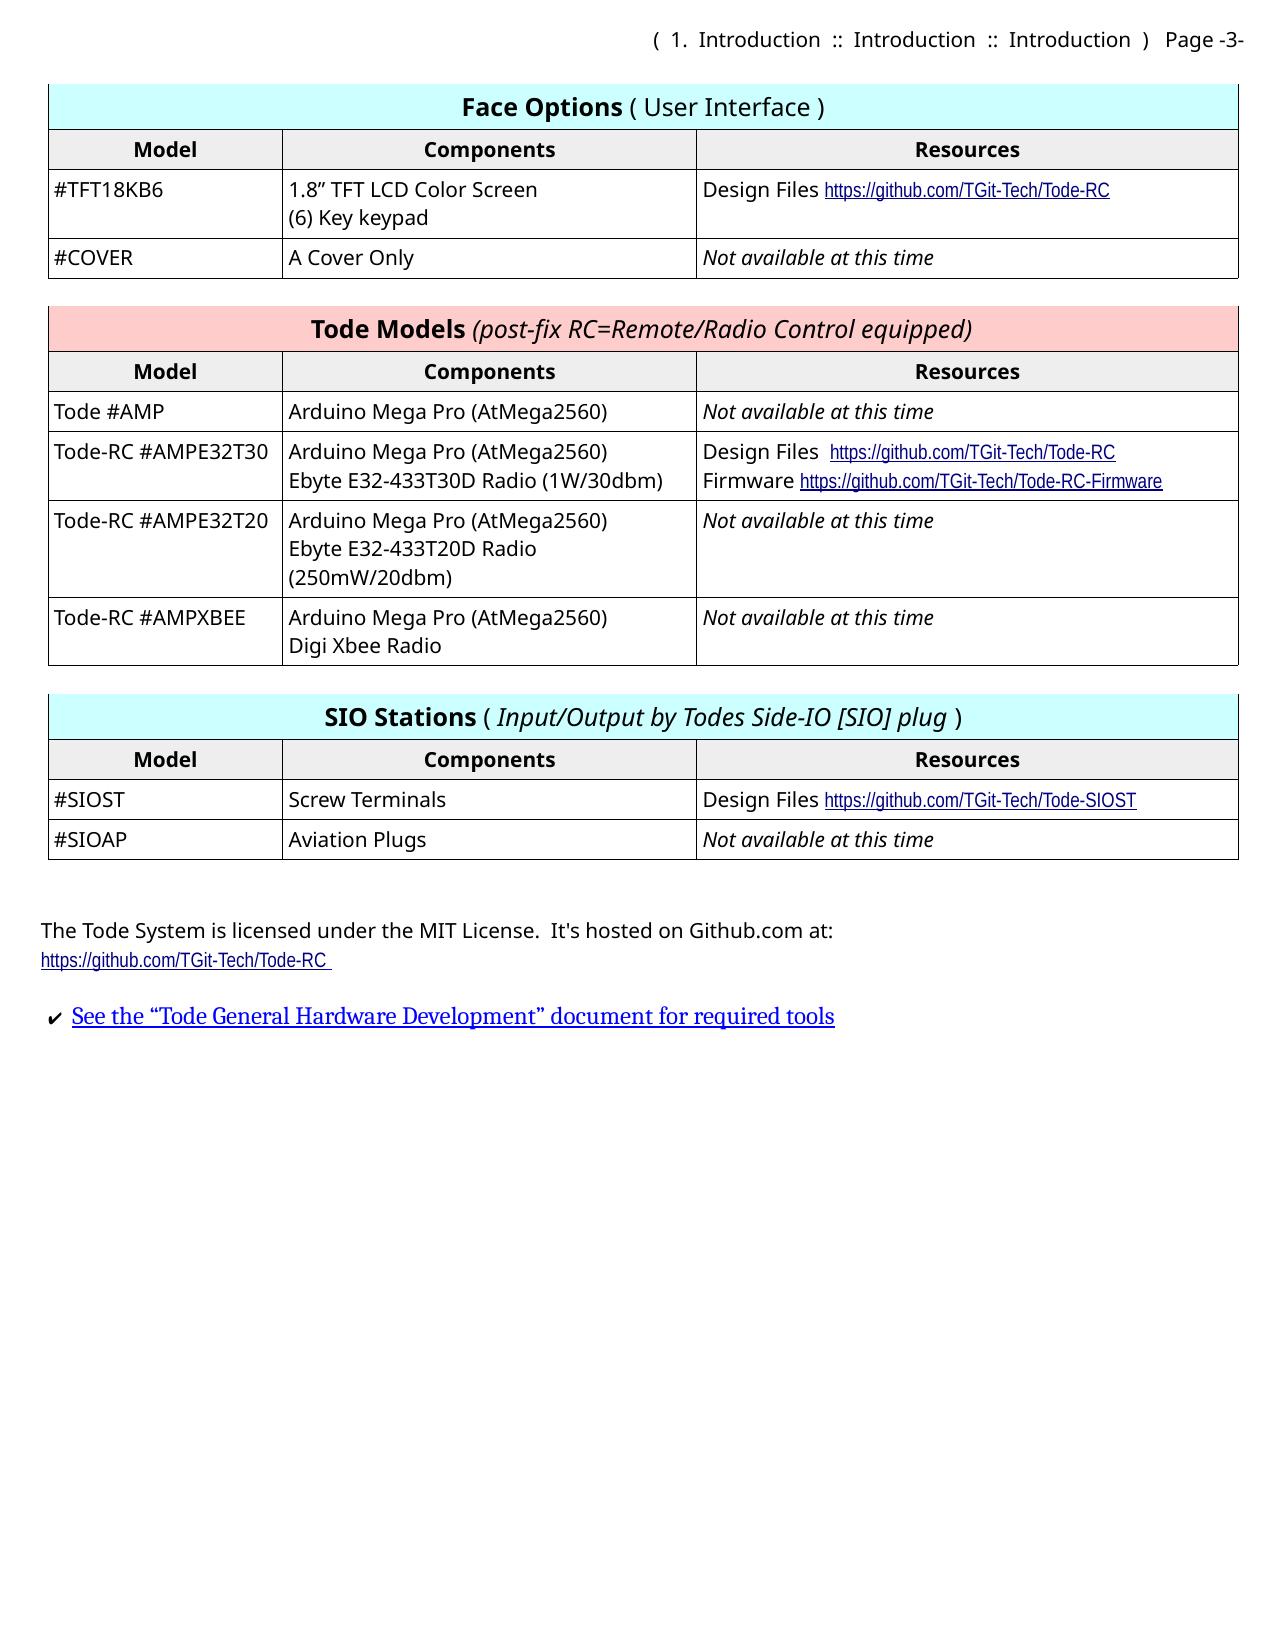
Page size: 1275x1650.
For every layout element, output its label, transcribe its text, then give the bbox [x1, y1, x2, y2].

table_cell Arduino Mega Pro (AtMega2560) Ebyte E32-433T20D Radio (250mW/20dbm) [283, 501, 696, 597]
table_cell Components [283, 740, 696, 779]
table_cell #COVER [49, 239, 282, 277]
table_cell Aviation Plugs [283, 820, 696, 859]
table_cell 1.8” TFT LCD Color Screen (6) Key keypad [283, 170, 696, 237]
table_cell Model [49, 740, 282, 779]
table_cell Not available at this time [697, 392, 1238, 431]
table_cell Not available at this time [697, 820, 1238, 859]
table_cell A Cover Only [283, 239, 696, 277]
table_cell Resources [697, 130, 1238, 169]
table_cell Design Files https://github.com/TGit-Tech/Tode-RC [697, 170, 1238, 237]
table_header Face Options ( User Interface ) [49, 84, 1238, 129]
table_cell Design Files https://github.com/TGit-Tech/Tode-RC Firmware https://github.com/TGit-Tech/Tode-RC-Firmware [697, 432, 1238, 500]
table_cell #TFT18KB6 [49, 170, 282, 237]
table_cell Resources [697, 740, 1238, 779]
table_cell Tode-RC #AMPXBEE [49, 598, 282, 665]
table_cell #SIOAP [49, 820, 282, 859]
table_cell Resources [697, 352, 1238, 391]
table_header SIO Stations ( Input/Output by Todes Side-IO [SIO] plug ) [49, 694, 1238, 739]
table_header Tode Models (post-fix RC=Remote/Radio Control equipped) [49, 306, 1238, 351]
table_cell Tode-RC #AMPE32T30 [49, 432, 282, 500]
table_cell Not available at this time [697, 598, 1238, 665]
text https://github.com/TGit-Tech/Tode-RC [41, 945, 1249, 973]
table_cell Not available at this time [697, 239, 1238, 277]
table_cell Not available at this time [697, 501, 1238, 597]
table_cell Screw Terminals [283, 780, 696, 819]
table_cell Model [49, 130, 282, 169]
table_cell Design Files https://github.com/TGit-Tech/Tode-SIOST [697, 780, 1238, 819]
table_cell #SIOST [49, 780, 282, 819]
table_cell Arduino Mega Pro (AtMega2560) [283, 392, 696, 431]
list See the “Tode General Hardware Development” document for required tools [48, 1002, 1249, 1031]
table_cell Components [283, 352, 696, 391]
table_cell Tode-RC #AMPE32T20 [49, 501, 282, 597]
table_cell Model [49, 352, 282, 391]
table_cell Components [283, 130, 696, 169]
table_cell Tode #AMP [49, 392, 282, 431]
text The Tode System is licensed under the MIT License. It's hosted on Github.com at: [41, 916, 1249, 945]
table_cell Arduino Mega Pro (AtMega2560) Ebyte E32-433T30D Radio (1W/30dbm) [283, 432, 696, 500]
table_cell Arduino Mega Pro (AtMega2560) Digi Xbee Radio [283, 598, 696, 665]
